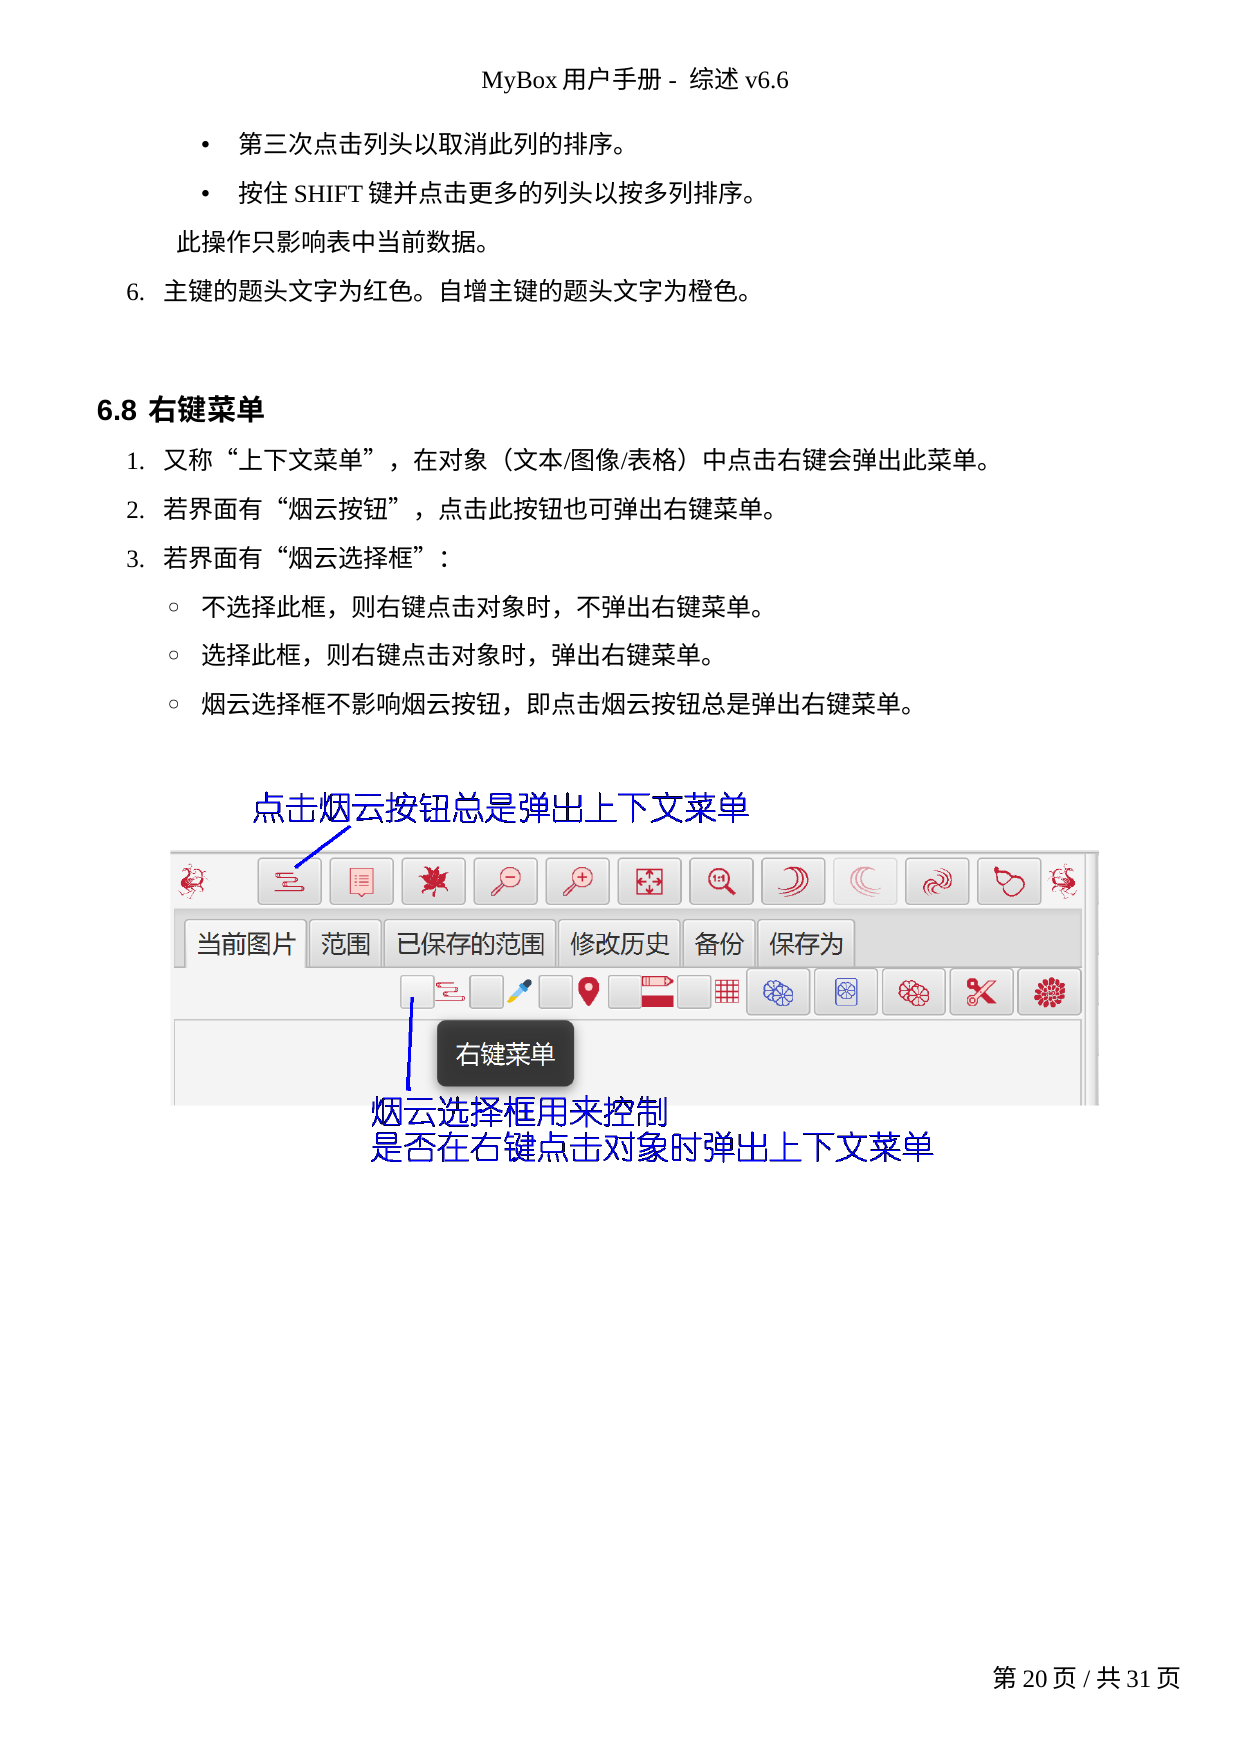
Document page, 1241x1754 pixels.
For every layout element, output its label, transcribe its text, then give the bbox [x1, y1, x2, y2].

list 若界面有“烟云选择框”： [126, 538, 1181, 574]
list 不选择此框，则右键点击对象时，不弹出右键菜单。 [163, 587, 1181, 623]
picture [170, 774, 1100, 1172]
list 又称“上下文菜单”，在对象（文本/图像/表格）中点击右键会弹出此菜单。 [126, 441, 1181, 477]
subtitle 右键菜单 [88, 386, 1181, 428]
list 按住SHIFT键并点击更多的列头以按多列排序。 [201, 173, 1181, 210]
list 选择此框，则右键点击对象时，弹出右键菜单。 [163, 636, 1181, 672]
text 此操作只影响表中当前数据。 [88, 222, 1181, 258]
list 若界面有“烟云按钮”，点击此按钮也可弹出右键菜单。 [126, 489, 1181, 526]
list 第三次点击列头以取消此列的排序。 [201, 125, 1181, 161]
list 主键的题头文字为红色。自增主键的题头文字为橙色。 [126, 271, 1181, 307]
list 烟云选择框不影响烟云按钮，即点击烟云按钮总是弹出右键菜单。 [163, 684, 1181, 721]
